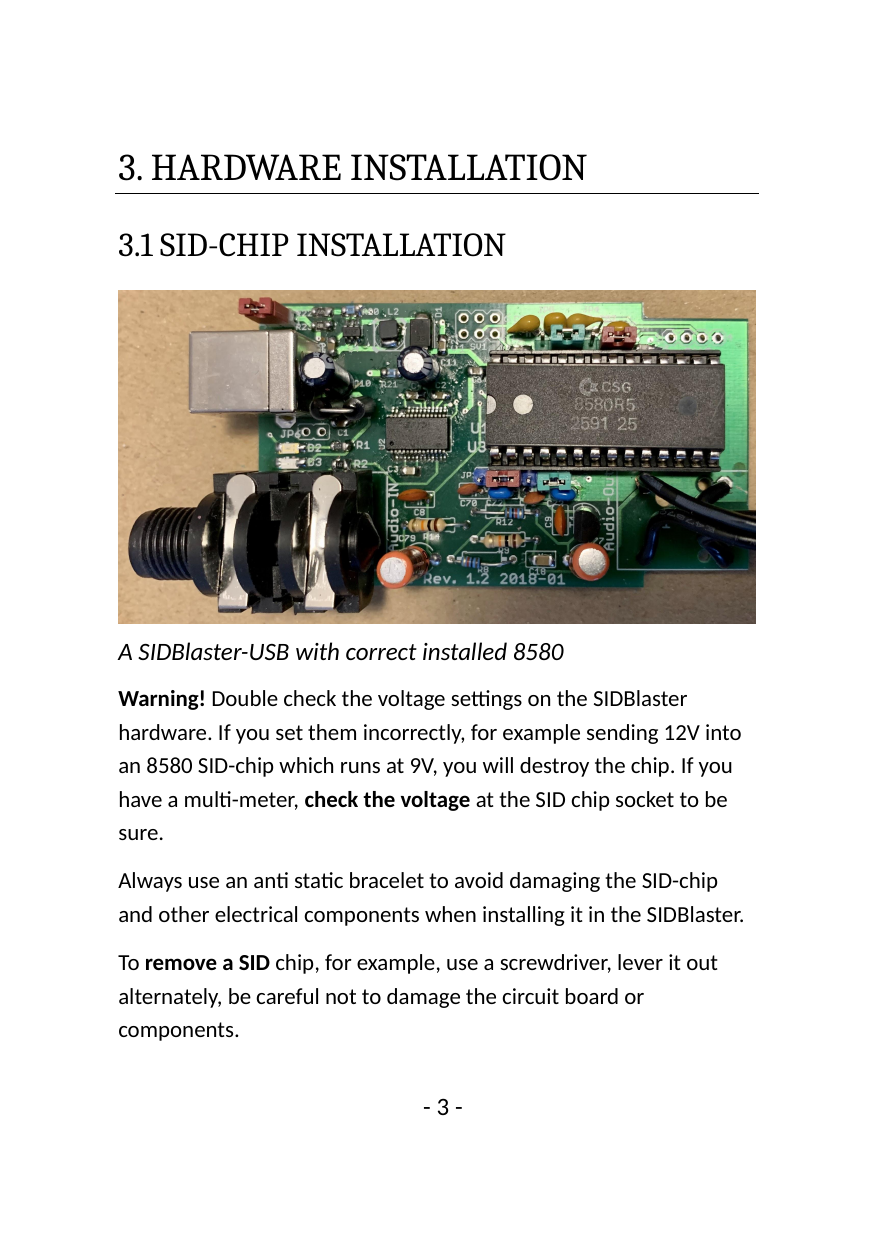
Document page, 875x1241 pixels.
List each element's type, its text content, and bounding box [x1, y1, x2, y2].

subtitle Hardware installation [115, 143, 759, 193]
text A SIDBlaster-USB with correct installed 8580 [118, 624, 756, 666]
text [118, 277, 756, 290]
text To remove a SID chip, for example, use a screwdriver, lever it out alternately, be careful not to damage the circuit board or components. [118, 948, 756, 1043]
picture [118, 290, 756, 624]
text Always use an anti static bracelet to avoid damaging the SID-chip and other electrical components when installing it in the SIDBlaster. [118, 867, 756, 928]
subtitle SID-chip installation [118, 226, 756, 265]
text Warning! Double check the voltage settings on the SIDBlaster hardware. If you set them incorrectly, for example sending 12V into an 8580 SID-chip which runs at 9V, you will destroy the chip. If you have a multi-meter, check the voltage at the SID chip socket to be sure. [118, 666, 756, 846]
